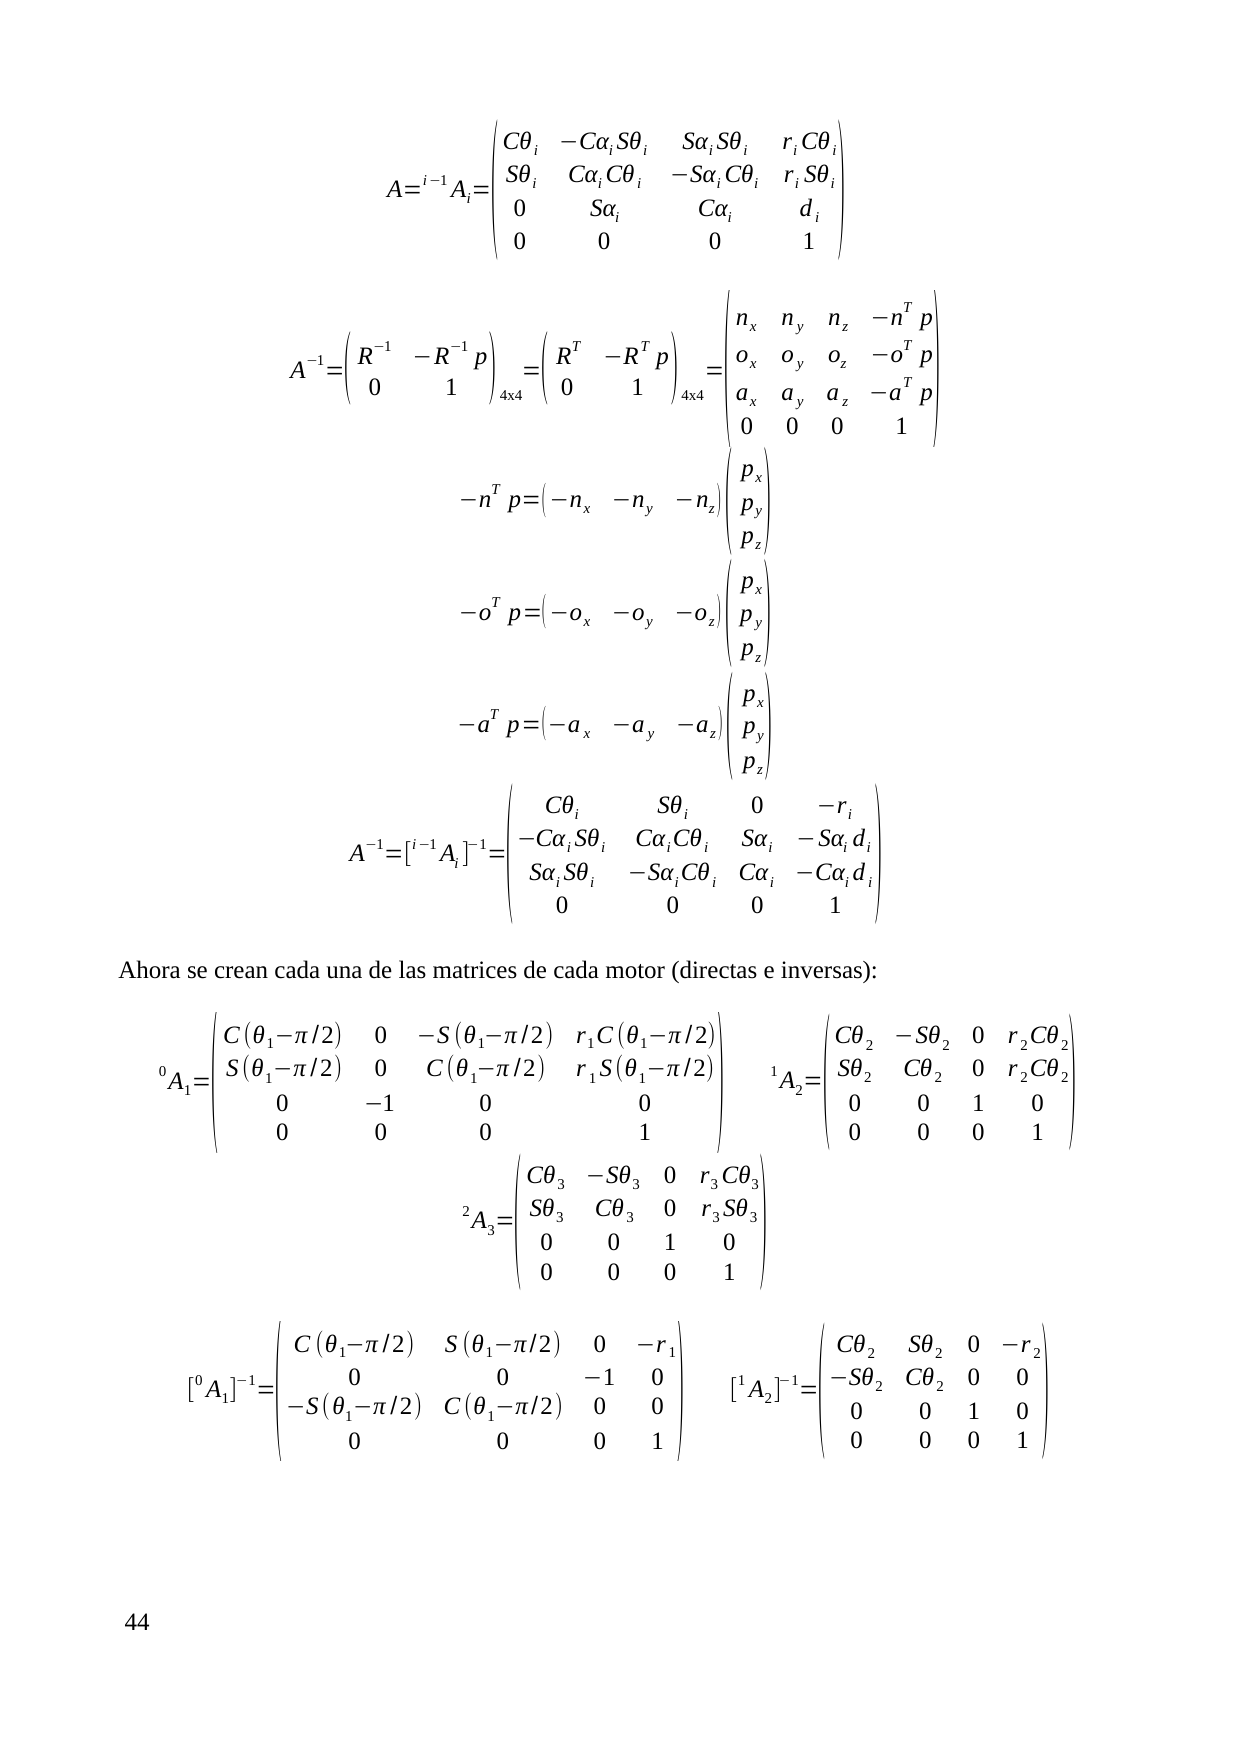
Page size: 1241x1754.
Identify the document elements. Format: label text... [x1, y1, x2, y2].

text Ahora se crean cada una de las matrices de cada motor (directas e inversas): [118, 955, 1122, 984]
